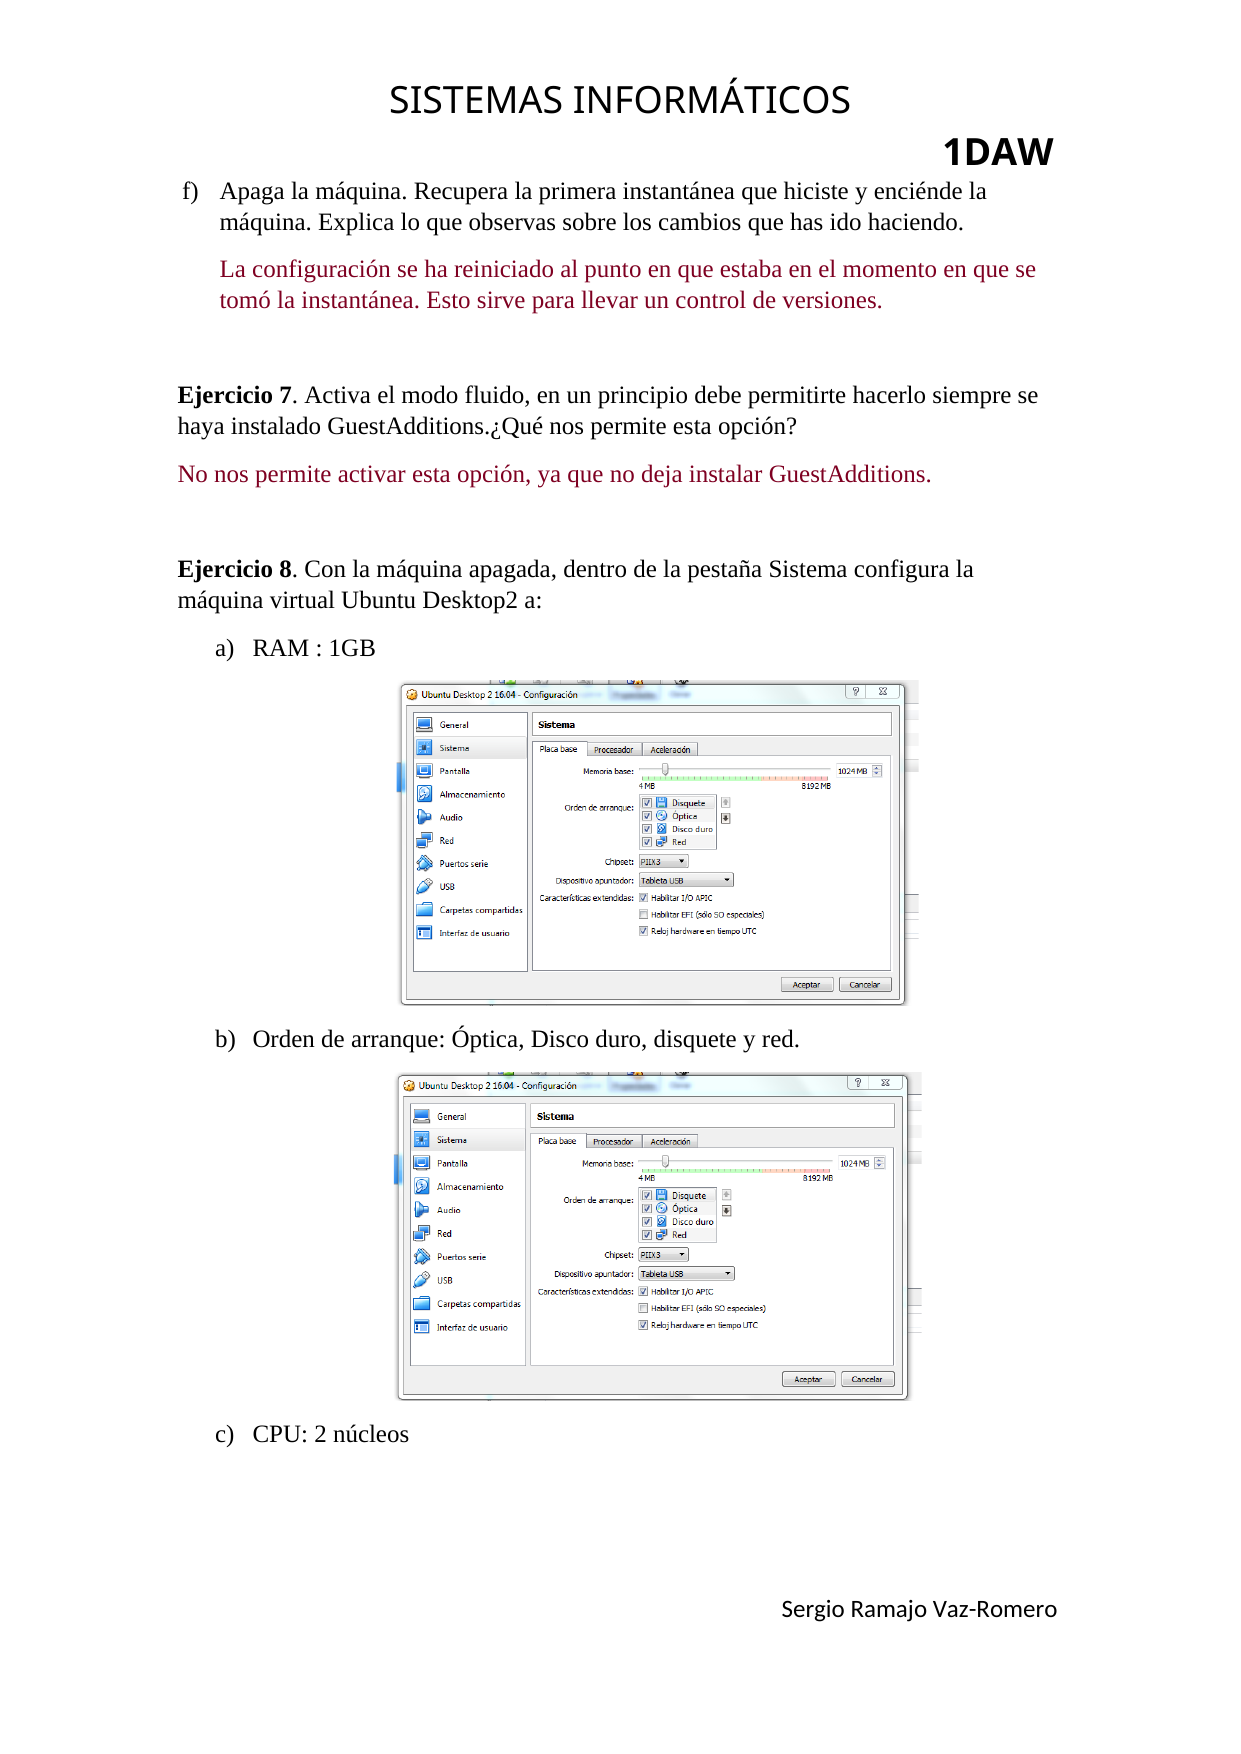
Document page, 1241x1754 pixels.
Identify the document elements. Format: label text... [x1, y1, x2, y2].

picture [393, 1072, 922, 1401]
list Orden de arranque: Óptica, Disco duro, disquete y red. [215, 1024, 1063, 1053]
list RAM : 1GB [215, 633, 1063, 662]
text No nos permite activar esta opción, ya que no deja instalar GuestAdditions. [177, 459, 1063, 488]
list La configuración se ha reiniciado al punto en que estaba en el momento en que se tomó la instantánea. Esto sirve para llevar un control de versiones. [219, 254, 1063, 314]
text Ejercicio 7. Activa el modo fluido, en un principio debe permitirte hacerlo siempre se haya instalado GuestAdditions.¿Qué nos permite esta opción? [177, 380, 1063, 440]
picture [396, 680, 919, 1006]
list CPU: 2 núcleos [215, 1419, 1063, 1448]
list Apaga la máquina. Recupera la primera instantánea que hiciste y enciénde la máquina. Explica lo que observas sobre los cambios que has ido haciendo. [182, 176, 1063, 236]
text Ejercicio 8. Con la máquina apagada, dentro de la pestaña Sistema configura la máquina virtual Ubuntu Desktop2 a: [177, 554, 1063, 614]
